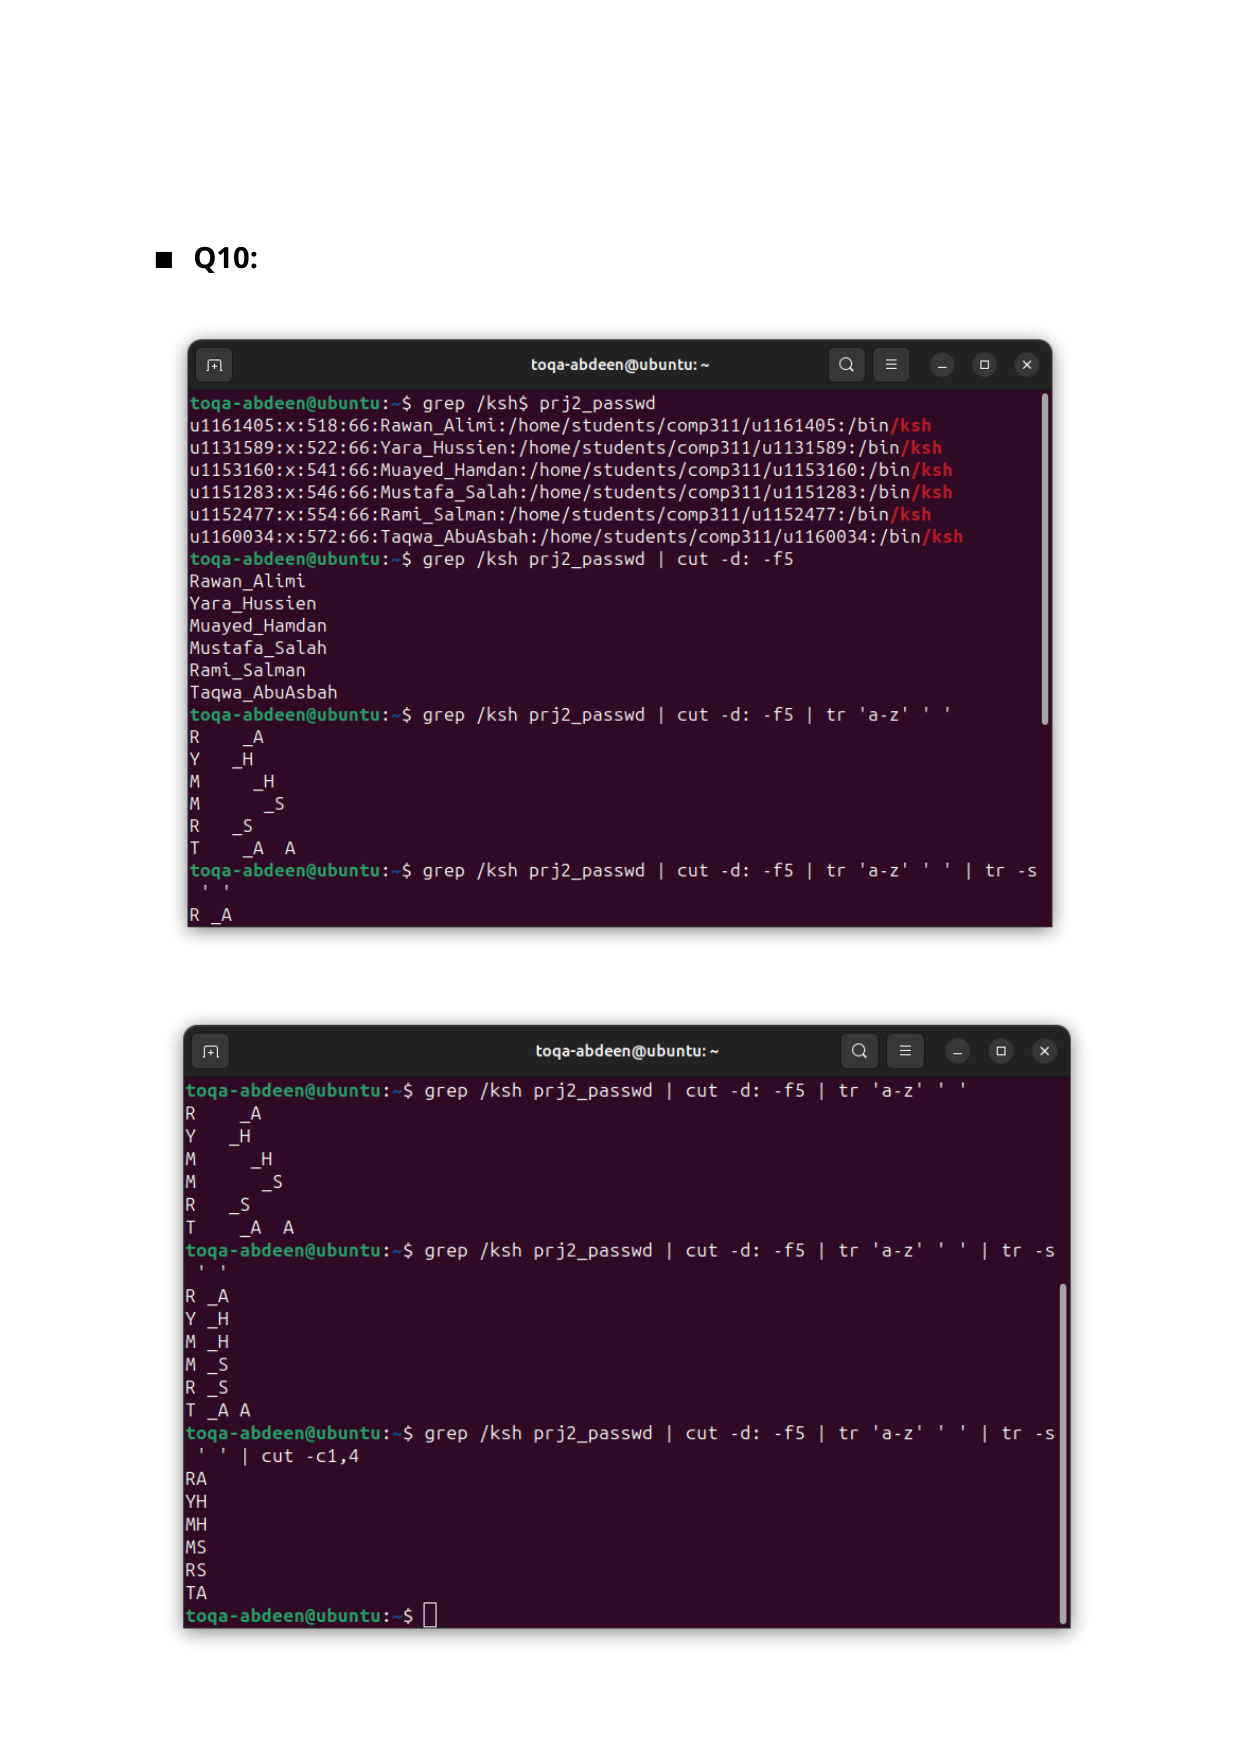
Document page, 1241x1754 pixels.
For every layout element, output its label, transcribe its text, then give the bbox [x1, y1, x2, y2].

picture [161, 316, 1079, 957]
picture [156, 1001, 1098, 1659]
list Q10: [156, 237, 1122, 277]
